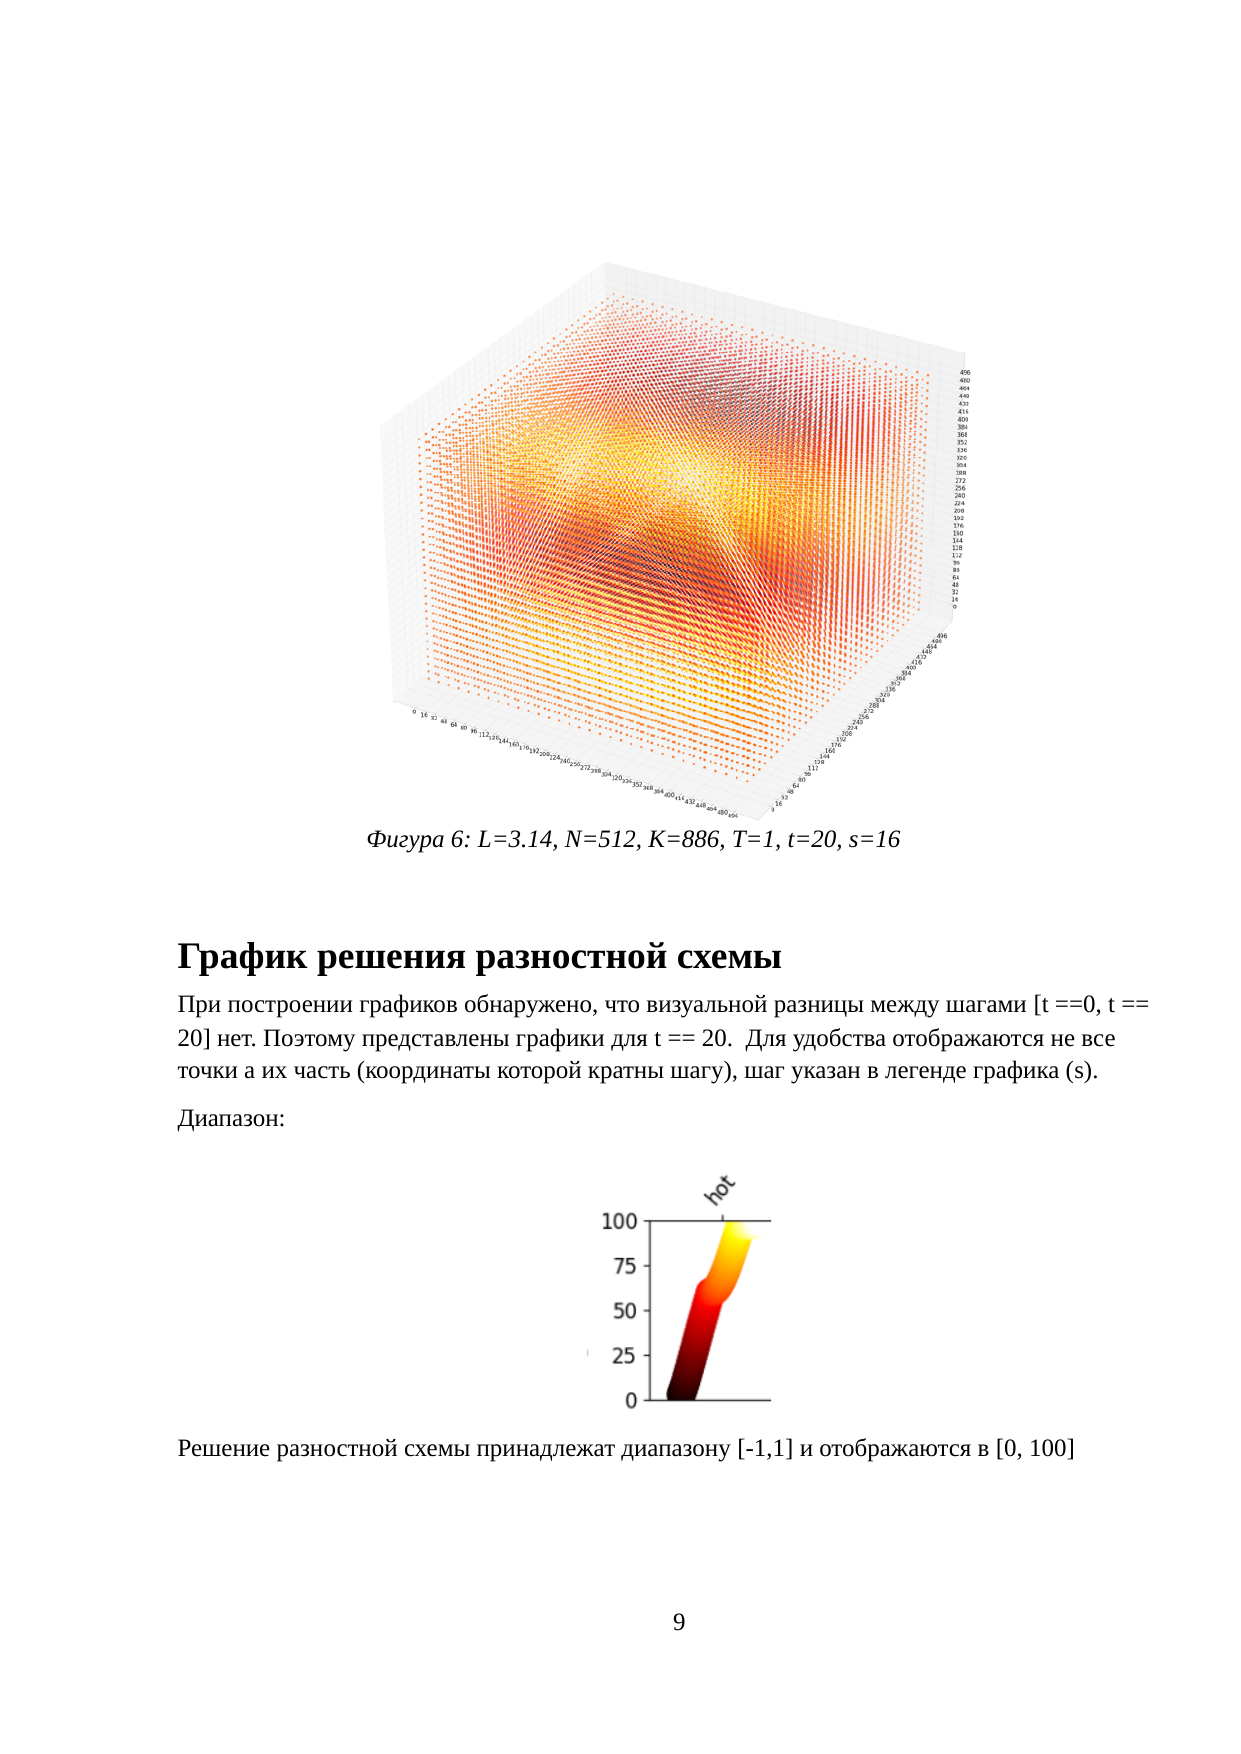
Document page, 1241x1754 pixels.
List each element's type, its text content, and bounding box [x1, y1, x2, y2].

text Диапазон: [177, 1103, 1181, 1132]
picture [587, 1150, 772, 1429]
picture [366, 223, 993, 825]
text Фигура 6: L=3.14, N=512, K=886, T=1, t=20, s=16 [366, 825, 992, 853]
text При построении графиков обнаружено, что визуальной разницы между шагами [t ==0, t == 20] нет. Поэтому представлены графики для t == 20. Для удобства отображаются не все точки а их часть (координаты которой кратны шагу), шаг указан в легенде графика (s). [177, 989, 1181, 1084]
subtitle График решения разностной схемы [177, 934, 1181, 977]
text Решение разностной схемы принадлежат диапазону [-1,1] и отображаются в [0, 100] [177, 1151, 1181, 1461]
